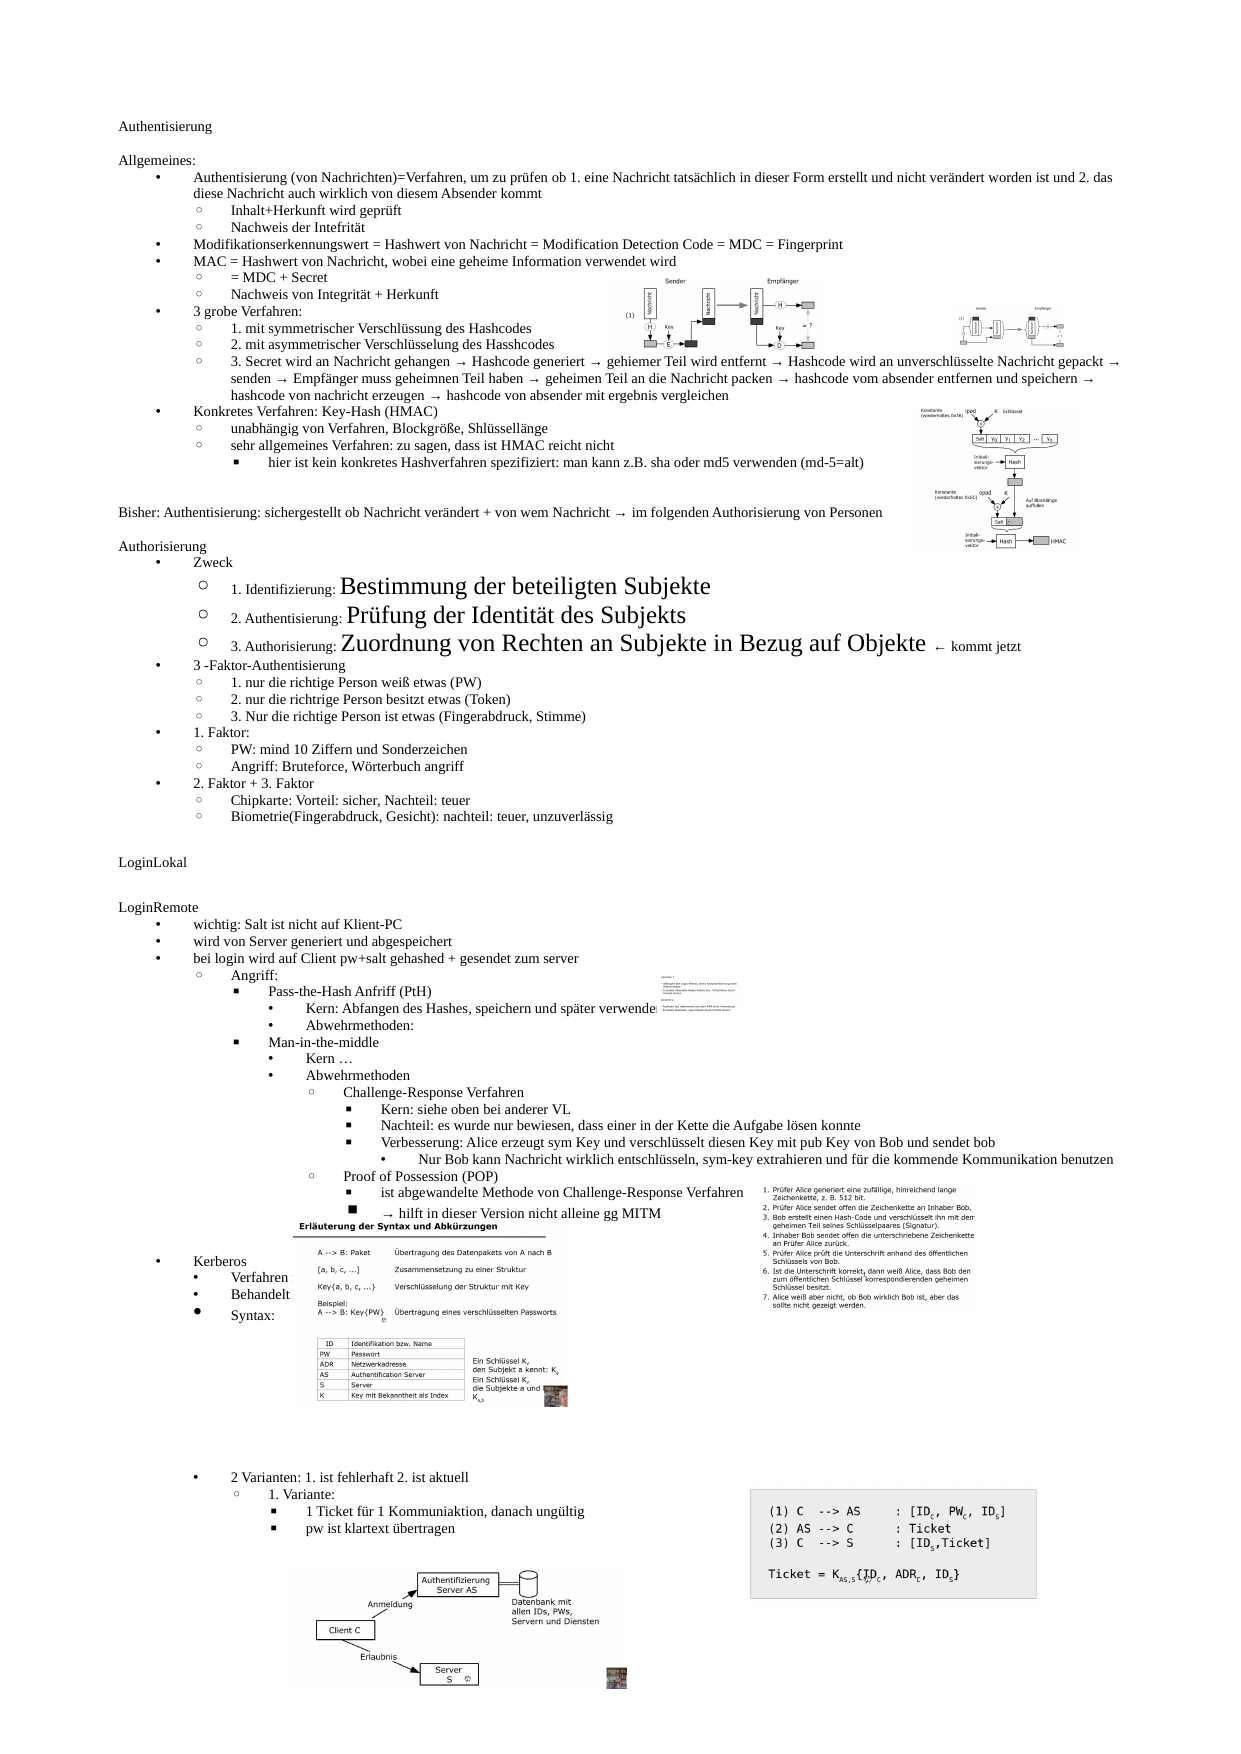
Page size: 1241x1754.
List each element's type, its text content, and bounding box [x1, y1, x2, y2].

picture [911, 404, 1083, 551]
list [825, 319, 952, 336]
list Challenge-Response Verfahren [306, 1084, 1122, 1100]
list Syntax: [193, 1303, 292, 1326]
list 1. Variante: [231, 1486, 746, 1503]
list Nachweis von Integrität + Herkunft [193, 286, 610, 303]
list Kern … [268, 1050, 1122, 1067]
list Nachweis der Intefrität [193, 219, 1122, 236]
list Behandelt Authentisierung + Authorisierung [193, 1286, 292, 1303]
picture [285, 1568, 627, 1689]
list [568, 1303, 1122, 1326]
list sehr allgemeines Verfahren: zu sagen, dass ist HMAC reicht nicht [193, 437, 911, 453]
list [1043, 1519, 1122, 1536]
list 1 Ticket für 1 Kommuniaktion, danach ungültig [268, 1503, 746, 1519]
list [975, 1201, 1122, 1224]
list Chipkarte: Vorteil: sicher, Nachteil: teuer [193, 791, 1122, 808]
list Nachteil: es wurde nur bewiesen, dass einer in der Kette die Aufgabe lösen konnte [343, 1117, 1122, 1134]
list Verbesserung: Alice erzeugt sym Key und verschlüsselt diesen Key mit pub Key von Bob und sendet bob [343, 1134, 1122, 1151]
list 3 -Faktor-Authentisierung [156, 657, 1122, 674]
list 3. Secret wird an Nachricht gehangen → Hashcode generiert → gehiemer Teil wird entfernt → Hashcode wird an unverschlüsselte Nachricht gepackt → senden → Empfänger muss geheimnen Teil haben → geheimen Teil an die Nachricht packen → hashcode vom absender entfernen und speichern → hashcode von nachricht erzeugen → hashcode von absender mit ergebnis vergleichen [193, 353, 1122, 403]
list Abwehrmethoden: [268, 1017, 1122, 1033]
list 3. Nur die richtige Person ist etwas (Fingerabdruck, Stimme) [193, 707, 1122, 724]
list Inhalt+Herkunft wird geprüft [193, 202, 1122, 219]
picture [746, 1483, 1043, 1607]
list [743, 983, 1122, 1000]
list 2. nur die richtrige Person besitzt etwas (Token) [193, 691, 1122, 707]
text LoginRemote [118, 899, 1122, 916]
list Modifikationserkennungswert = Hashwert von Nachricht = Modification Detection Code = MDC = Fingerprint [156, 236, 1122, 252]
list [568, 1252, 759, 1269]
list [825, 336, 1122, 353]
list = MDC + Secret [193, 269, 1122, 286]
list Nur Bob kann Nachricht wirklich entschlüsseln, sym-key extrahieren und für die kommende Kommunikation benutzen [381, 1151, 1122, 1167]
list Kerberos [156, 1252, 292, 1269]
list 3. Authorisierung: Zuordnung von Rechten an Subjekte in Bezug auf Objekte ← kommt jetzt [193, 628, 1122, 657]
list 2. mit asymmetrischer Verschlüsselung des Hasshcodes [193, 336, 610, 353]
list 2 Varianten: 1. ist fehlerhaft 2. ist aktuell [193, 1469, 1122, 1486]
list ist abgewandelte Methode von Challenge-Response Verfahren [343, 1184, 759, 1201]
list [1068, 303, 1122, 319]
list MAC = Hashwert von Nachricht, wobei eine geheime Information verwendet wird [156, 252, 1122, 269]
list Authentisierung (von Nachrichten)=Verfahren, um zu prüfen ob 1. eine Nachricht tatsächlich in dieser Form erstellt und nicht verändert worden ist und 2. das diese Nachricht auch wirklich von diesem Absender kommt [156, 168, 1122, 202]
list [825, 286, 1122, 303]
list Verfahren für „richtigen“ remote login [568, 1269, 759, 1286]
list → hilft in dieser Version nicht alleine gg MITM [343, 1201, 759, 1224]
list unabhängig von Verfahren, Blockgröße, Shlüssellänge [193, 420, 911, 437]
list Zweck [156, 554, 1122, 571]
list Behandelt Authentisierung + Authorisierung [568, 1286, 759, 1303]
text Authorisierung [118, 537, 1122, 554]
list PW: mind 10 Ziffern und Sonderzeichen [193, 741, 1122, 758]
list 1. Identifizierung: Bestimmung der beteiligten Subjekte [193, 571, 1122, 600]
list Angriff: Bruteforce, Wörterbuch angriff [193, 758, 1122, 774]
list Verfahren für „richtigen“ remote login [975, 1269, 1122, 1286]
list Man-in-the-middle [231, 1033, 1122, 1050]
list wird von Server generiert und abgespeichert [156, 933, 1122, 949]
picture [656, 974, 743, 1013]
text LoginLokal [118, 854, 1122, 870]
list [975, 1184, 1122, 1201]
picture [292, 1219, 568, 1407]
list Angriff: [193, 966, 1122, 983]
list Kern: siehe oben bei anderer VL [343, 1100, 1122, 1117]
list Verfahren für „richtigen“ remote login [193, 1269, 292, 1286]
list 1. nur die richtige Person weiß etwas (PW) [193, 674, 1122, 691]
list [825, 303, 952, 319]
list 3 grobe Verfahren: [156, 303, 610, 319]
list 1. mit symmetrischer Verschlüssung des Hashcodes [193, 319, 610, 336]
list Behandelt Authentisierung + Authorisierung [975, 1286, 1122, 1303]
picture [610, 276, 825, 353]
list Biometrie(Fingerabdruck, Gesicht): nachteil: teuer, unzuverlässig [193, 808, 1122, 825]
list 2. Faktor + 3. Faktor [156, 774, 1122, 791]
list bei login wird auf Client pw+salt gehashed + gesendet zum server [156, 949, 1122, 966]
list [975, 1252, 1122, 1269]
list wichtig: Salt ist nicht auf Klient-PC [156, 916, 1122, 933]
list [1043, 1503, 1122, 1519]
list Konkretes Verfahren: Key-Hash (HMAC) [156, 403, 1122, 420]
list [1043, 1486, 1122, 1503]
list Kern: Abfangen des Hashes, speichern und später verwenden [268, 1000, 1122, 1017]
text Authentisierung [118, 118, 1122, 135]
text Allgemeines: [118, 152, 1122, 168]
list pw ist klartext übertragen [268, 1519, 746, 1536]
list Pass-the-Hash Anfriff (PtH) [231, 983, 656, 1000]
list Abwehrmethoden [268, 1067, 1122, 1084]
list hier ist kein konkretes Hashverfahren spezifiziert: man kann z.B. sha oder md5 verwenden (md-5=alt) [231, 453, 911, 470]
picture [759, 1183, 975, 1311]
list 2. Authentisierung: Prüfung der Identität des Subjekts [193, 600, 1122, 628]
list 1. Faktor: [156, 724, 1122, 741]
picture [952, 302, 1068, 350]
text Bisher: Authentisierung: sichergestellt ob Nachricht verändert + von wem Nachricht → im folgenden Authorisierung von Personen [118, 504, 911, 521]
list Proof of Possession (POP) [306, 1167, 1122, 1184]
